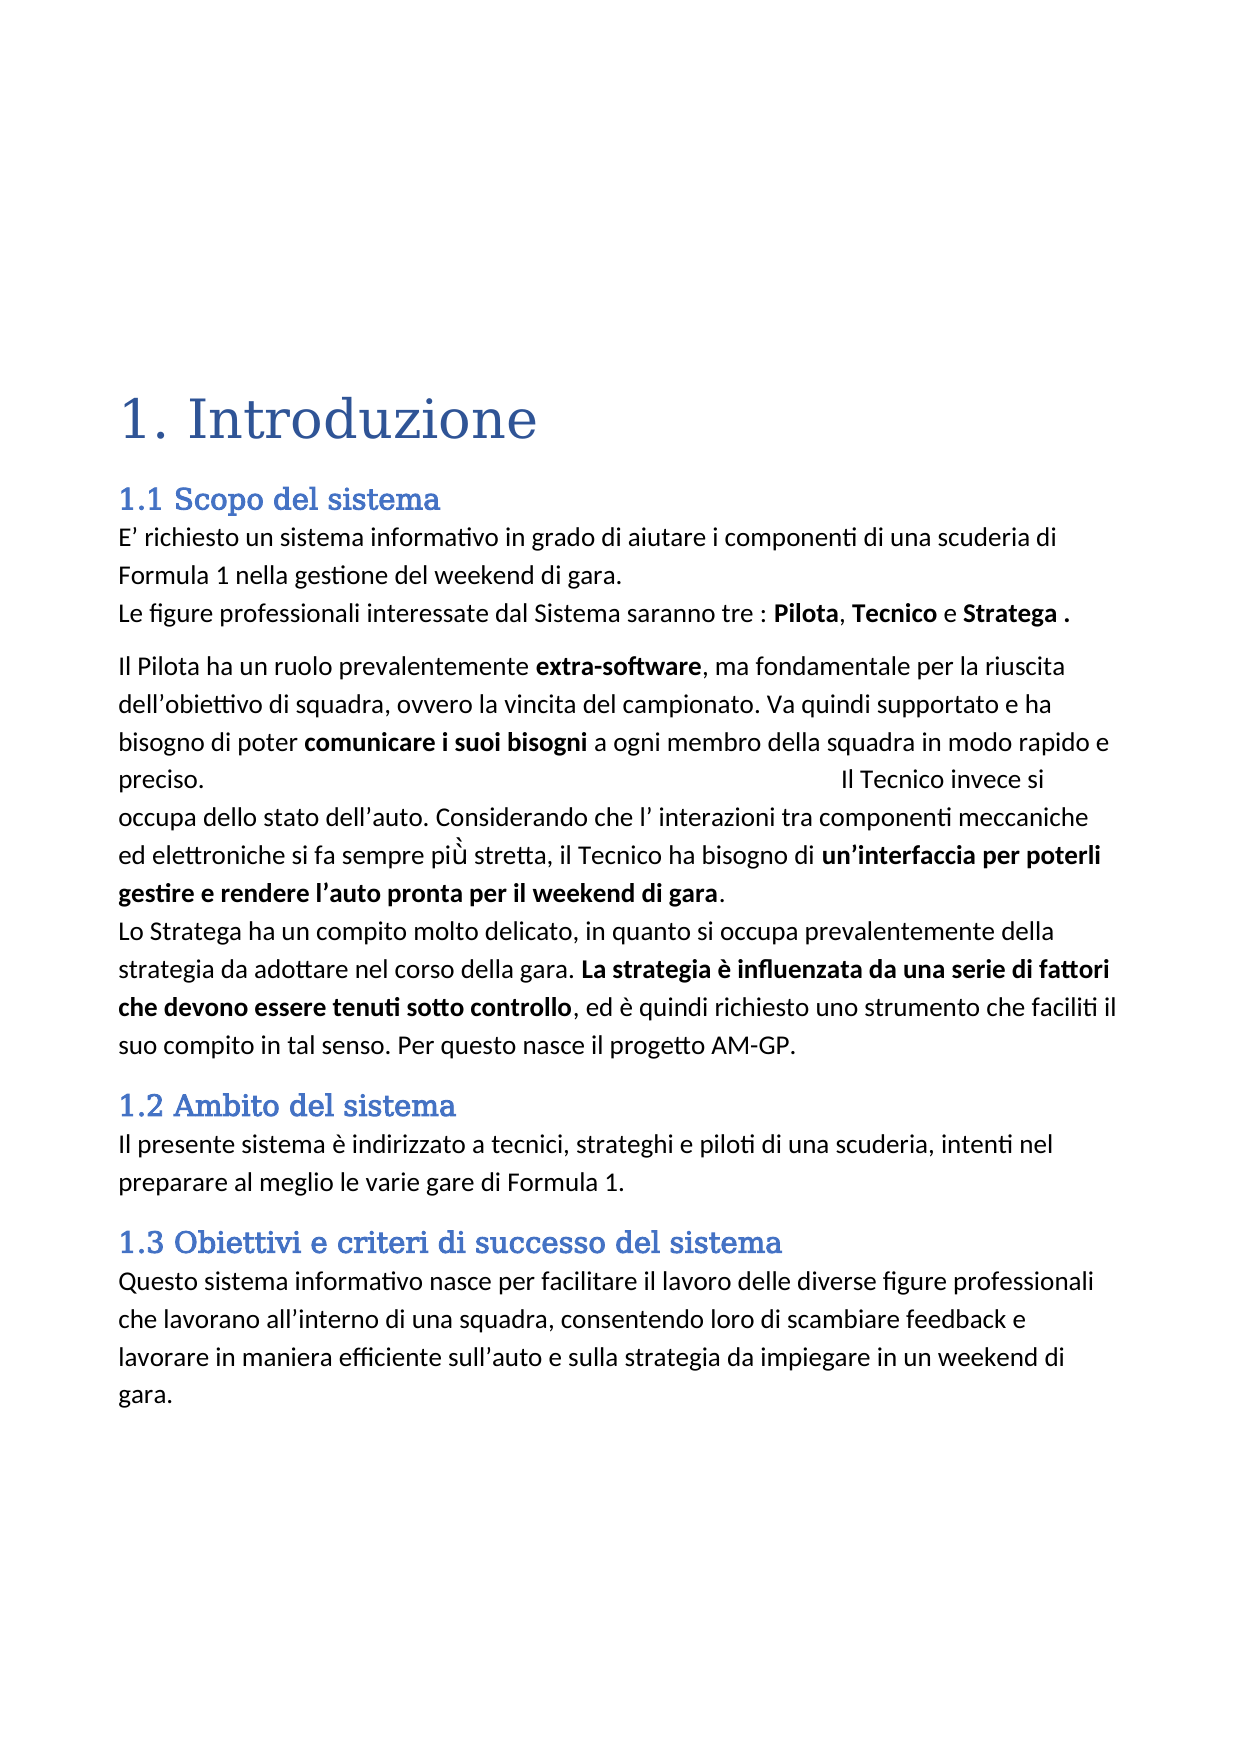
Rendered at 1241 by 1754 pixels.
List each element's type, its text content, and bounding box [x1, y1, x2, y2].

text Il presente sistema è indirizzato a tecnici, strateghi e piloti di una scuderia, intenti nel preparare al meglio le varie gare di Formula 1. [118, 1127, 1122, 1198]
text Il Pilota ha un ruolo prevalentemente extra-software, ma fondamentale per la riuscita dell’obiettivo di squadra, ovvero la vincita del campionato. Va quindi supportato e ha bisogno di poter comunicare i suoi bisogni a ogni membro della squadra in modo rapido e preciso. Il Tecnico invece si occupa dello stato dell’auto. Considerando che l’ interazioni tra componenti meccaniche ed elettroniche si fa sempre più̀ stretta, il Tecnico ha bisogno di un’interfaccia per poterli gestire e rendere l’auto pronta per il weekend di gara. Lo Stratega ha un compito molto delicato, in quanto si occupa prevalentemente della strategia da adottare nel corso della gara. La strategia è influenzata da una serie di fattori che devono essere tenuti sotto controllo, ed è quindi richiesto uno strumento che faciliti il suo compito in tal senso. Per questo nasce il progetto AM-GP. [118, 649, 1122, 1061]
subtitle 1.2 Ambito del sistema [118, 1087, 1122, 1122]
text Questo sistema informativo nasce per facilitare il lavoro delle diverse figure professionali che lavorano all’interno di una squadra, consentendo loro di scambiare feedback e lavorare in maniera efficiente sull’auto e sulla strategia da impiegare in un weekend di gara. [118, 1264, 1122, 1411]
subtitle 1.1 Scopo del sistema [118, 480, 1122, 515]
subtitle 1.3 Obiettivi e criteri di successo del sistema [118, 1224, 1122, 1259]
subtitle 1. Introduzione [118, 385, 1122, 450]
text E’ richiesto un sistema informativo in grado di aiutare i componenti di una scuderia di Formula 1 nella gestione del weekend di gara. Le figure professionali interessate dal Sistema saranno tre : Pilota, Tecnico e Stratega . [118, 521, 1122, 629]
